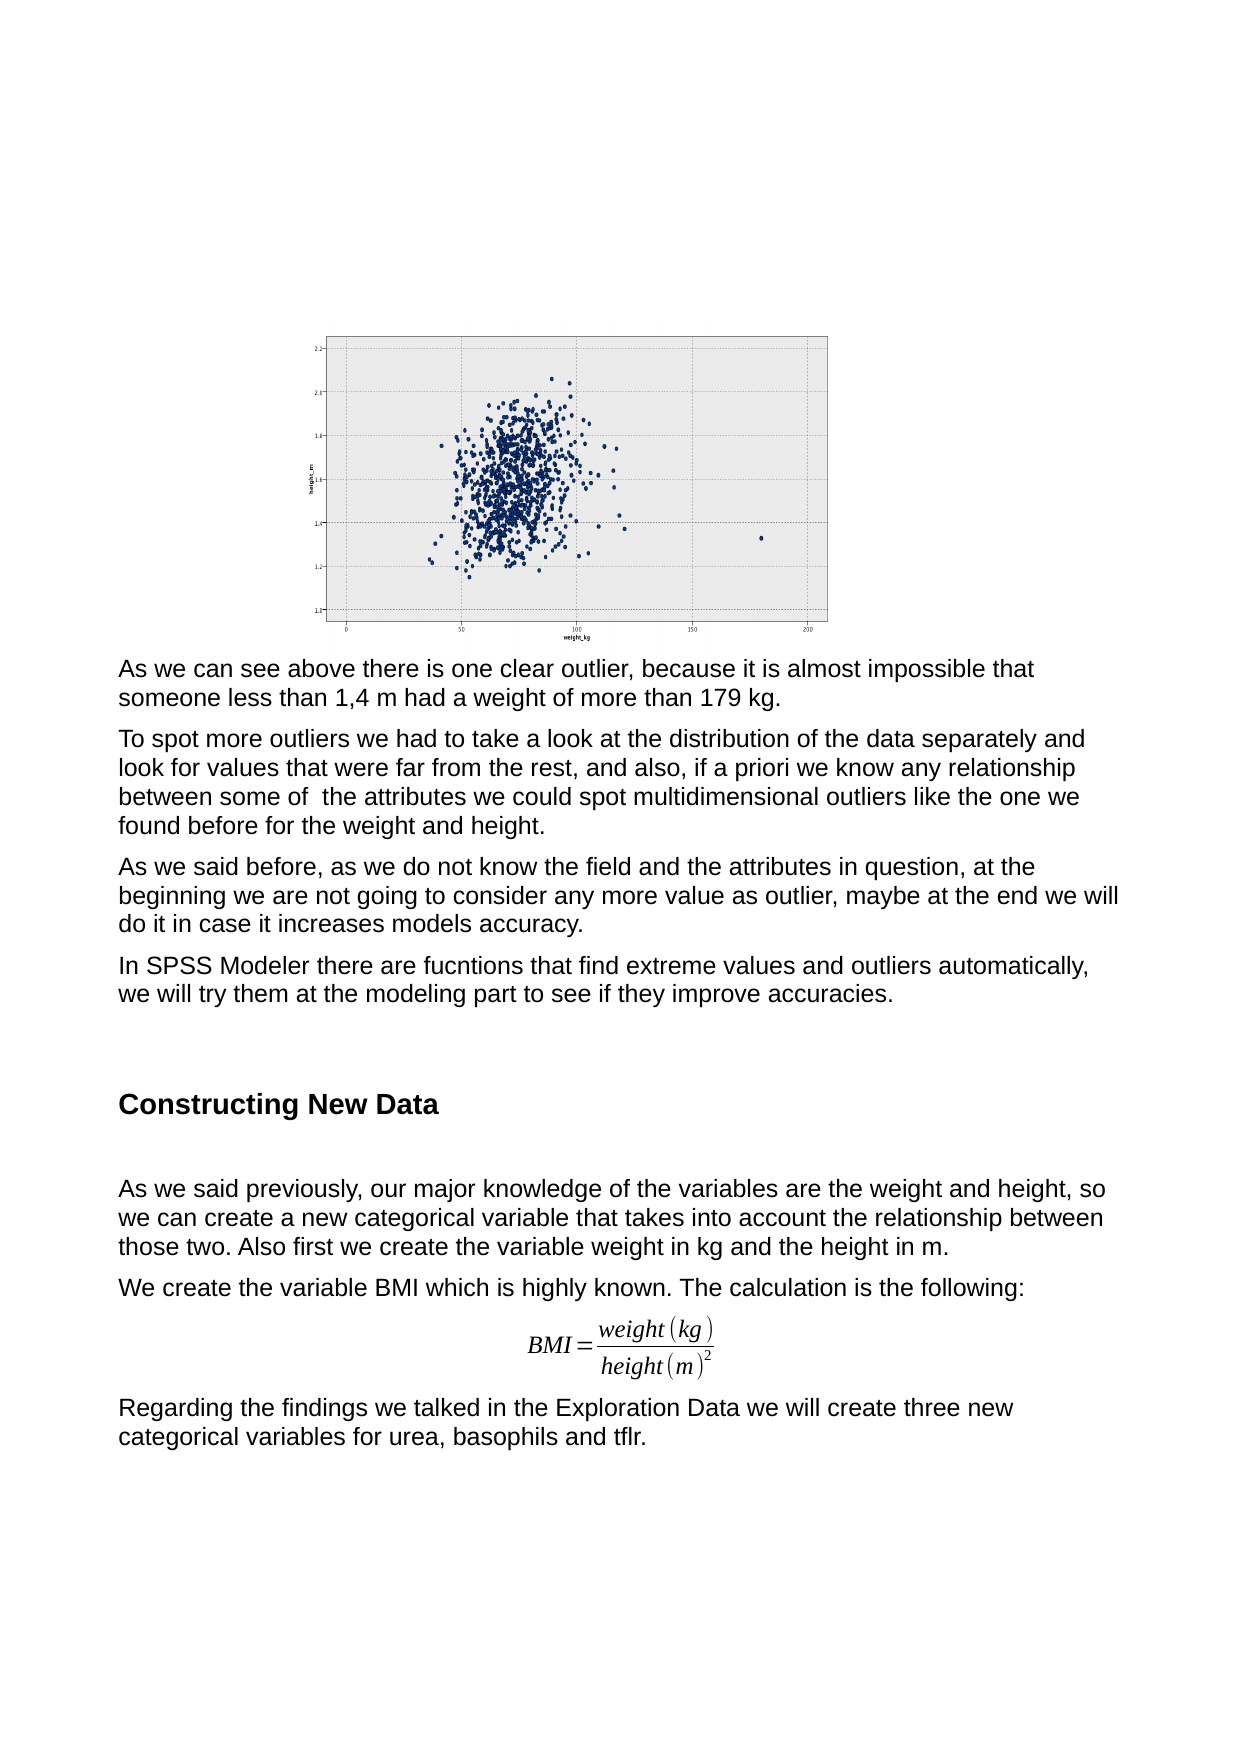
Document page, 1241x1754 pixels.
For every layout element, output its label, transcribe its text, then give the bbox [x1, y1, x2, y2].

text As we said before, as we do not know the field and the attributes in question, at the beginning we are not going to consider any more value as outlier, maybe at the end we will do it in case it increases models accuracy. [118, 852, 1122, 938]
picture [294, 320, 841, 658]
text As we said previously, our major knowledge of the variables are the weight and height, so we can create a new categorical variable that takes into account the relationship between those two. Also first we create the variable weight in kg and the height in m. [118, 1174, 1122, 1260]
subtitle Constructing New Data [118, 1087, 1122, 1120]
text As we can see above there is one clear outlier, because it is almost impossible that someone less than 1,4 m had a weight of more than 179 kg. [118, 654, 1122, 712]
text In SPSS Modeler there are fucntions that find extreme values and outliers automatically, we will try them at the modeling part to see if they improve accuracies. [118, 951, 1122, 1008]
text To spot more outliers we had to take a look at the distribution of the data separately and look for values that were far from the rest, and also, if a priori we know any relationship between some of the attributes we could spot multidimensional outliers like the one we found before for the weight and height. [118, 724, 1122, 839]
text Regarding the findings we talked in the Exploration Data we will create three new categorical variables for urea, basophils and tflr. [118, 1393, 1122, 1451]
text We create the variable BMI which is highly known. The calculation is the following: [118, 1273, 1122, 1302]
